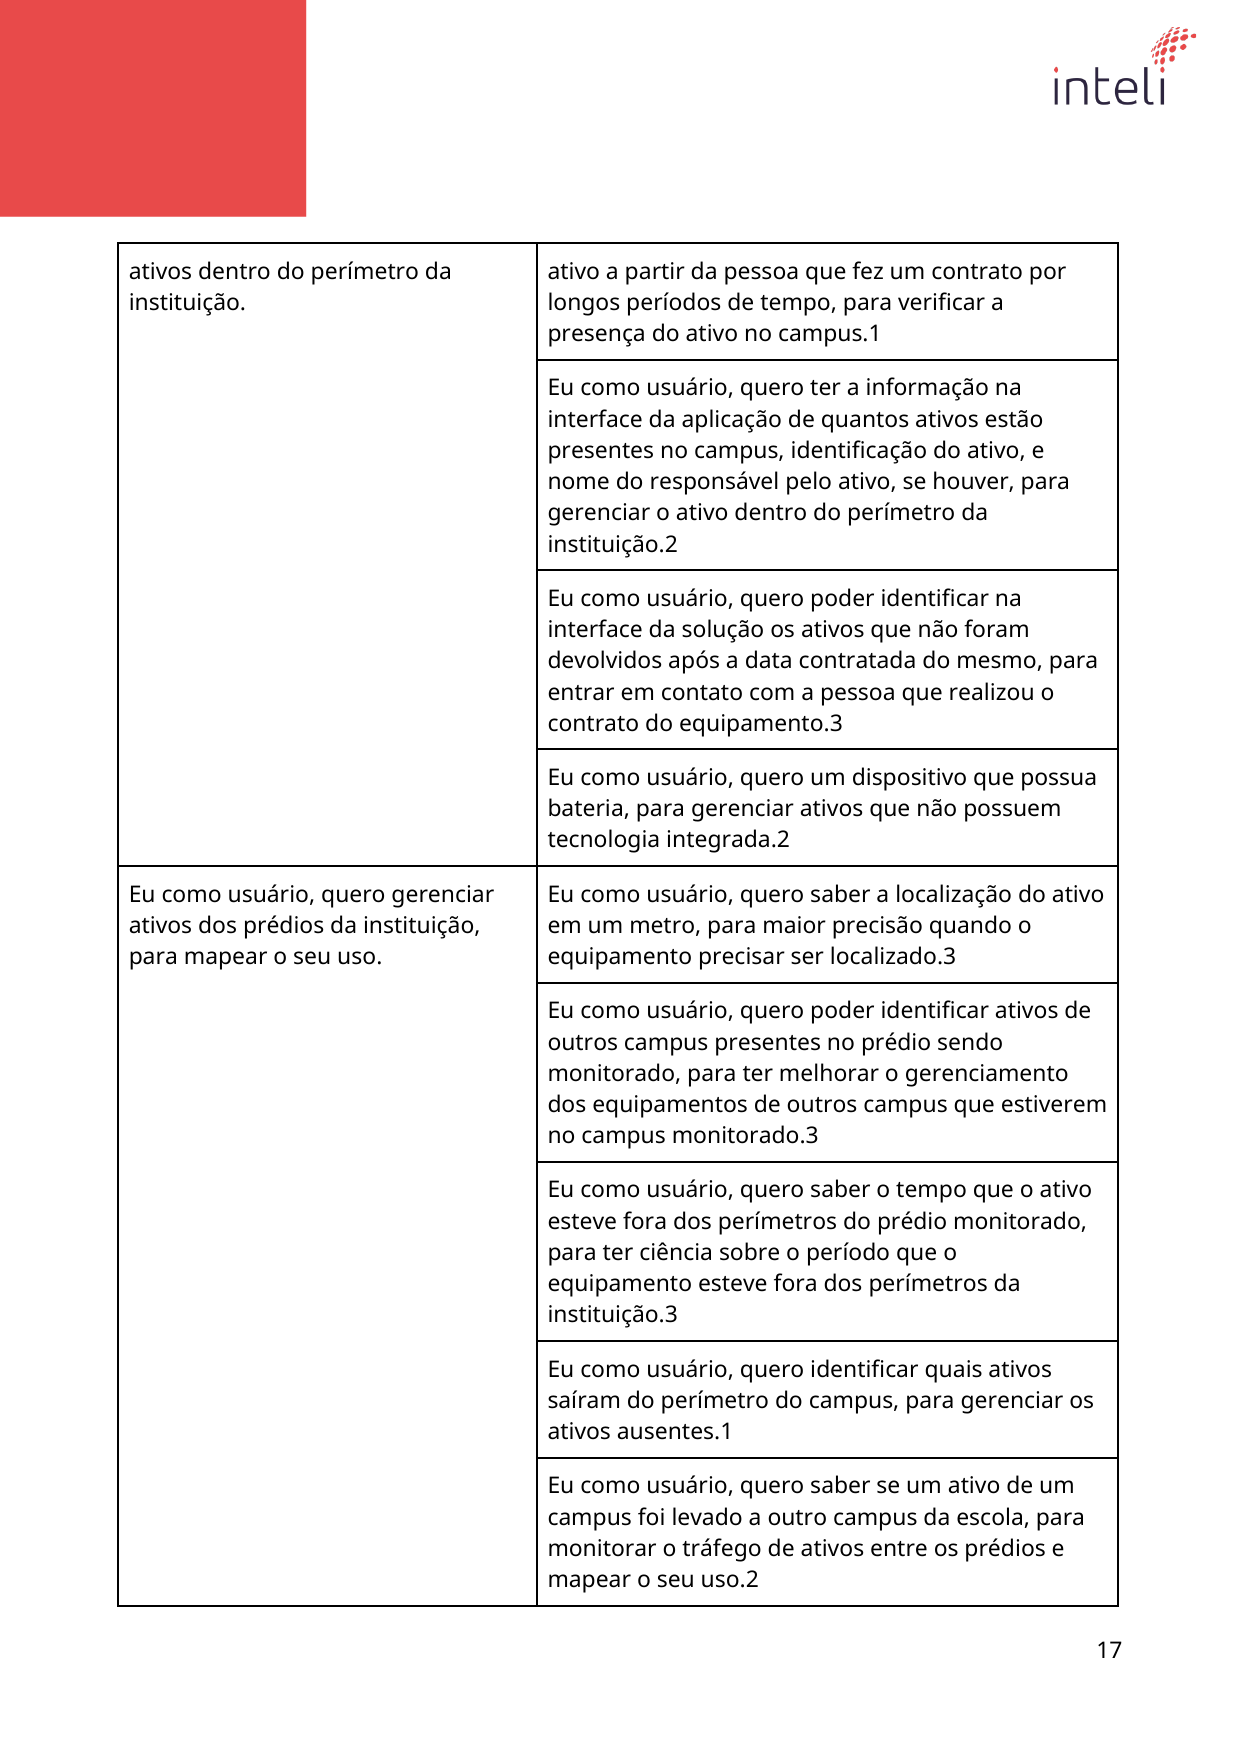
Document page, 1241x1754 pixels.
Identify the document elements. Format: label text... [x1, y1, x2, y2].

picture [0, 0, 307, 217]
table_cell Eu como usuário, quero saber se um ativo de um campus foi levado a outro campus da escola, para monitorar o tráfego de ativos entre os prédios e mapear o seu uso.2 [538, 1459, 1117, 1604]
table_cell Eu como usuário, quero saber a localização do ativo em um metro, para maior precisão quando o equipamento precisar ser localizado.3 [538, 867, 1117, 982]
table_cell ativos dentro do perímetro da instituição. [119, 244, 536, 865]
table_cell Eu como usuário, quero poder identificar ativos de outros campus presentes no prédio sendo monitorado, para ter melhorar o gerenciamento dos equipamentos de outros campus que estiverem no campus monitorado.3 [538, 984, 1117, 1161]
table_cell Eu como usuário, quero poder identificar na interface da solução os ativos que não foram devolvidos após a data contratada do mesmo, para entrar em contato com a pessoa que realizou o contrato do equipamento.3 [538, 571, 1117, 748]
table_cell Eu como usuário, quero identificar quais ativos saíram do perímetro do campus, para gerenciar os ativos ausentes.1 [538, 1342, 1117, 1457]
picture [1054, 27, 1197, 105]
table_cell ativo a partir da pessoa que fez um contrato por longos períodos de tempo, para verificar a presença do ativo no campus.1 [538, 244, 1117, 359]
table_cell Eu como usuário, quero gerenciar ativos dos prédios da instituição, para mapear o seu uso. [119, 867, 536, 1604]
table_cell Eu como usuário, quero ter a informação na interface da aplicação de quantos ativos estão presentes no campus, identificação do ativo, e nome do responsável pelo ativo, se houver, para gerenciar o ativo dentro do perímetro da instituição.2 [538, 361, 1117, 569]
table_cell Eu como usuário, quero um dispositivo que possua bateria, para gerenciar ativos que não possuem tecnologia integrada.2 [538, 750, 1117, 865]
table_cell Eu como usuário, quero saber o tempo que o ativo esteve fora dos perímetros do prédio monitorado, para ter ciência sobre o período que o equipamento esteve fora dos perímetros da instituição.3 [538, 1163, 1117, 1340]
